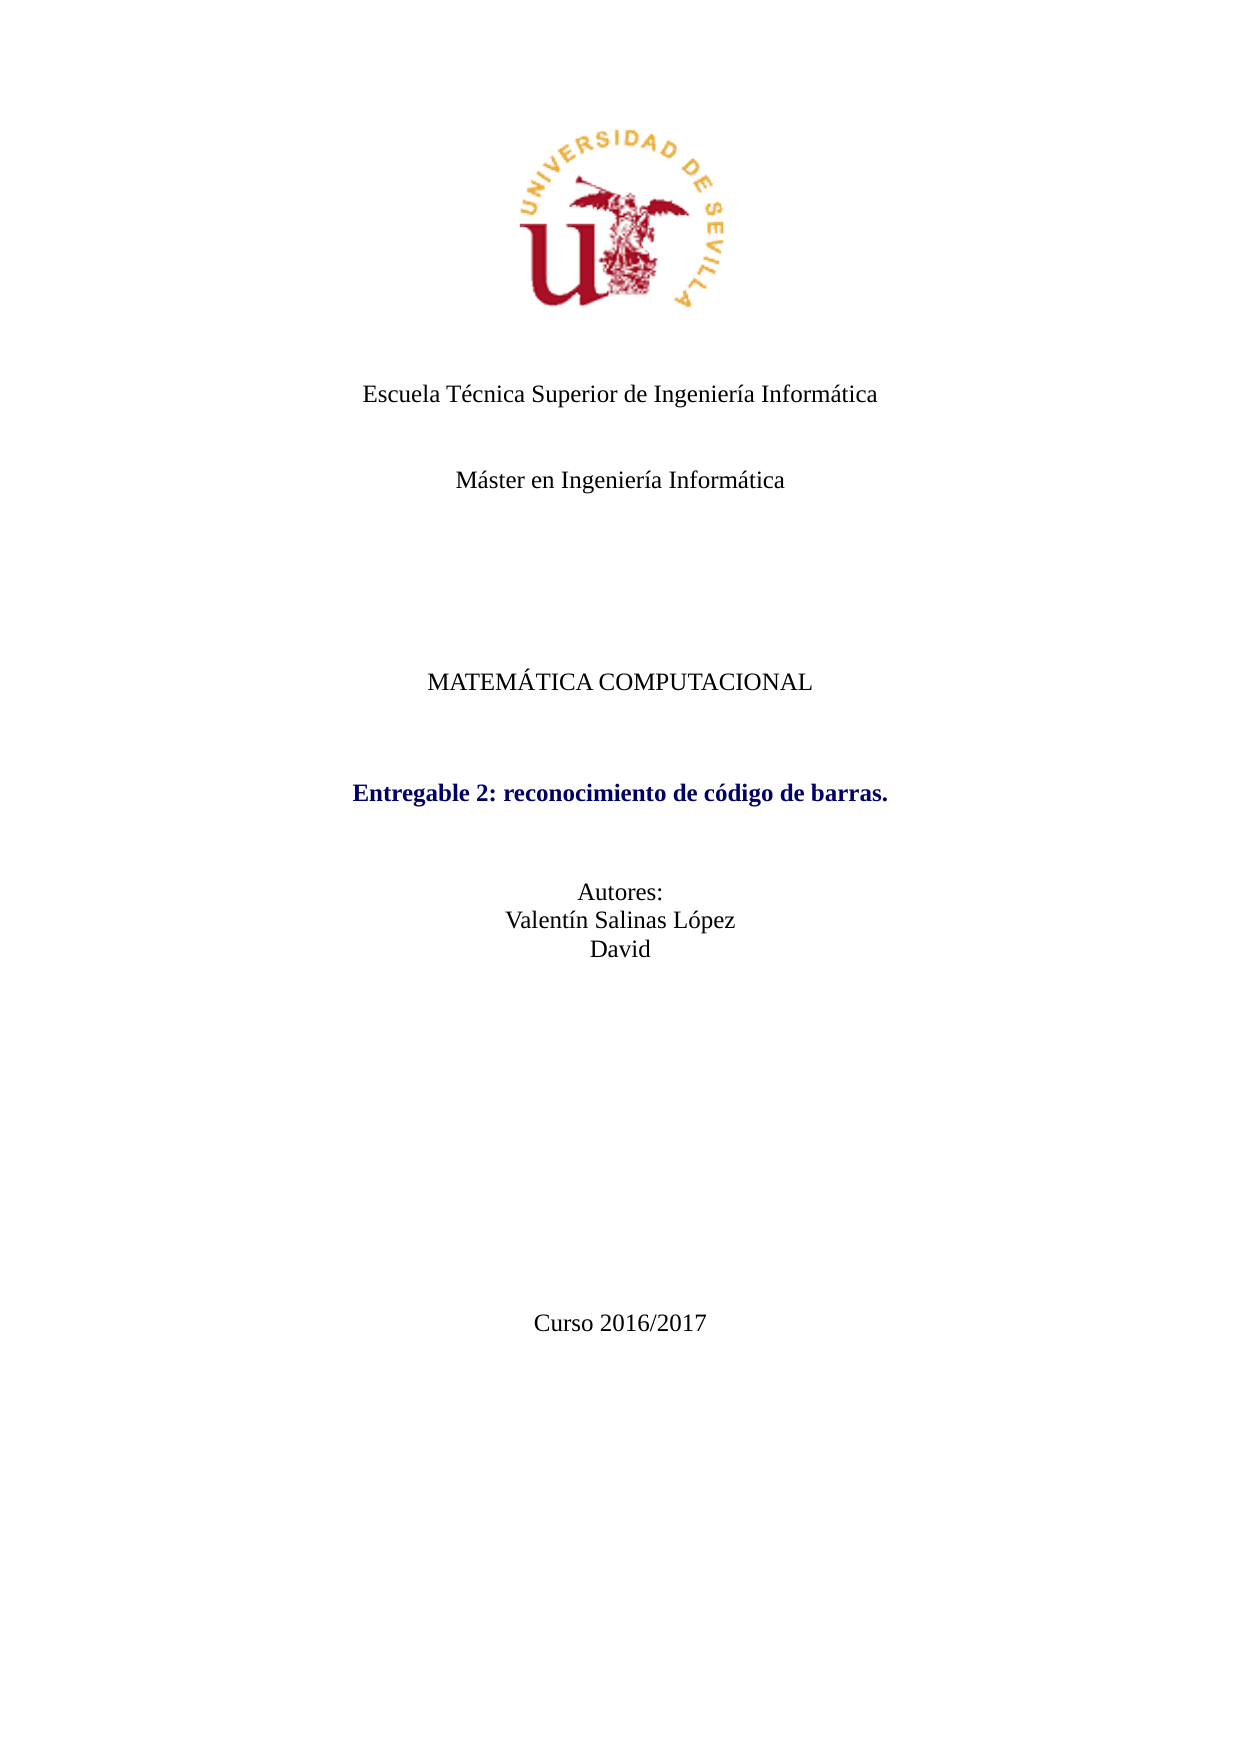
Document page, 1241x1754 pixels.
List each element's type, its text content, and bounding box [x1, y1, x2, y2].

text MATEMÁTICA COMPUTACIONAL [118, 667, 1122, 695]
text Escuela Técnica Superior de Ingeniería Informática [118, 379, 1122, 408]
title Entregable 2: reconocimiento de código de barras. [118, 778, 1122, 807]
text David [118, 934, 1122, 963]
picture [519, 118, 724, 322]
text Curso 2016/2017 [118, 1308, 1122, 1337]
text Autores: [118, 877, 1122, 905]
text Valentín Salinas López [118, 905, 1122, 934]
text Máster en Ingeniería Informática [118, 465, 1122, 494]
